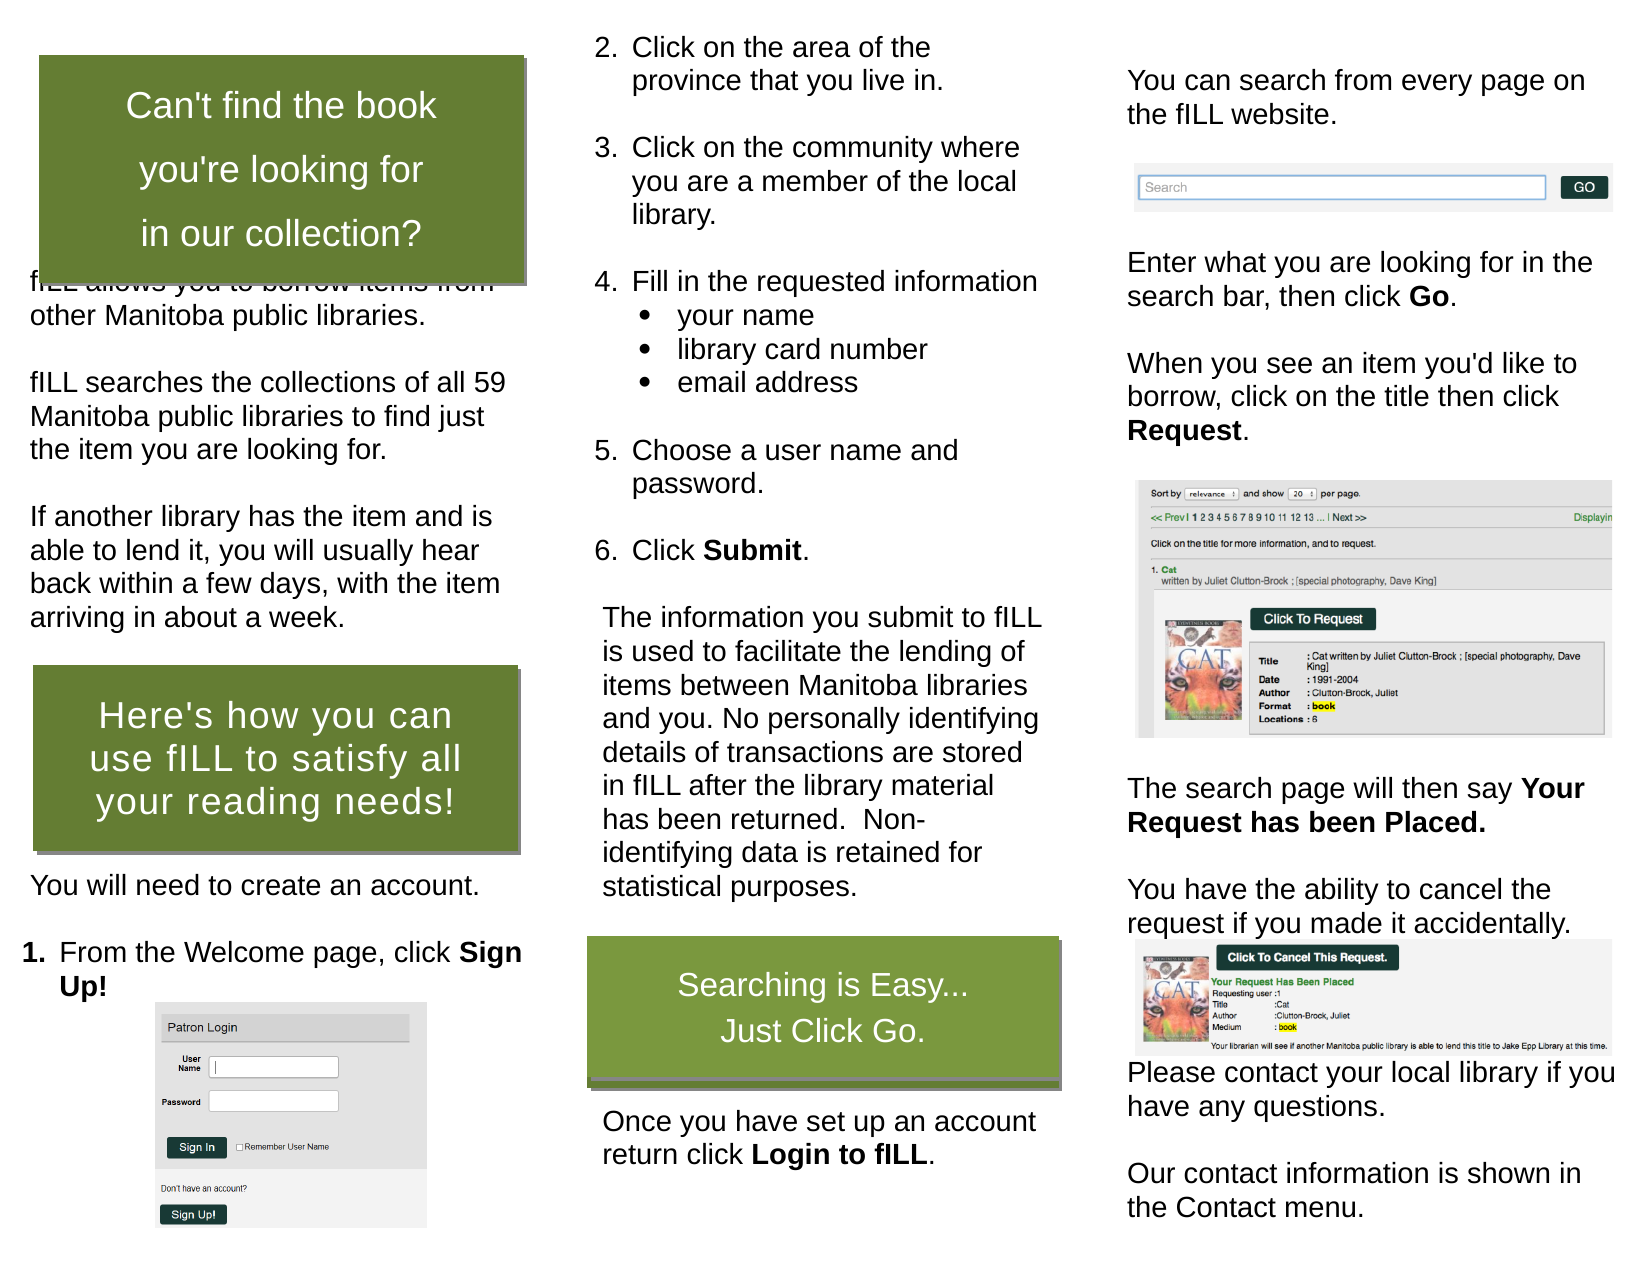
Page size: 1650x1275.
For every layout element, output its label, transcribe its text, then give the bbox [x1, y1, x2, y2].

picture [1135, 480, 1613, 738]
list Fill in the requested information [594, 264, 1048, 298]
list library card number [639, 332, 1048, 365]
text You have the ability to cancel the request if you made it accidentally. [1127, 872, 1620, 939]
list Click Submit. [594, 533, 1048, 567]
text When you see an item you'd like to borrow, click on the title then click Request. [1127, 346, 1620, 446]
text fILL searches the collections of all 59 Manitoba public libraries to find just the item you are looking for. [29, 365, 523, 466]
text Once you have set up an account return click Login to fILL. [602, 1103, 1048, 1171]
picture [155, 1002, 427, 1228]
list Choose a user name and password. [594, 433, 1048, 500]
text The information you submit to fILL is used to facilitate the lending of items between Manitoba libraries and you. No personally identifying details of transactions are stored in fILL after the library material has been returned. Non-identifying data is retained for statistical purposes. [602, 600, 1048, 902]
text Searching is Easy... Just Click Go. [623, 964, 1023, 1049]
picture [1134, 163, 1614, 212]
text Can't find the book [74, 83, 488, 126]
list Click on the area of the province that you live in. [594, 29, 1048, 97]
list From the Welcome page, click Sign Up! [22, 935, 523, 1002]
picture [1135, 939, 1613, 1056]
text Our contact information is shown in the Contact menu. [1127, 1156, 1620, 1223]
text If another library has the item and is able to lend it, you will usually hear back within a few days, with the item arriving in about a week. [29, 499, 523, 633]
text Please contact your local library if you have any questions. [1127, 1056, 1620, 1123]
list your name [639, 298, 1048, 332]
list Click on the community where you are a member of the local library. [594, 130, 1048, 231]
text You can search from every page on the fILL website. [1127, 63, 1620, 130]
text You will need to create an account. [29, 868, 523, 902]
text Enter what you are looking for in the search bar, then click Go. [1127, 245, 1620, 312]
text The search page will then say Your Request has been Placed. [1127, 771, 1620, 838]
text in our collection? [74, 211, 488, 254]
text you're looking for [74, 147, 488, 190]
list email address [639, 365, 1048, 399]
subtitle Here's how you can use fILL to satisfy all your reading needs! [69, 693, 482, 823]
text fILL allows you to borrow items from other Manitoba public libraries. [29, 264, 523, 331]
